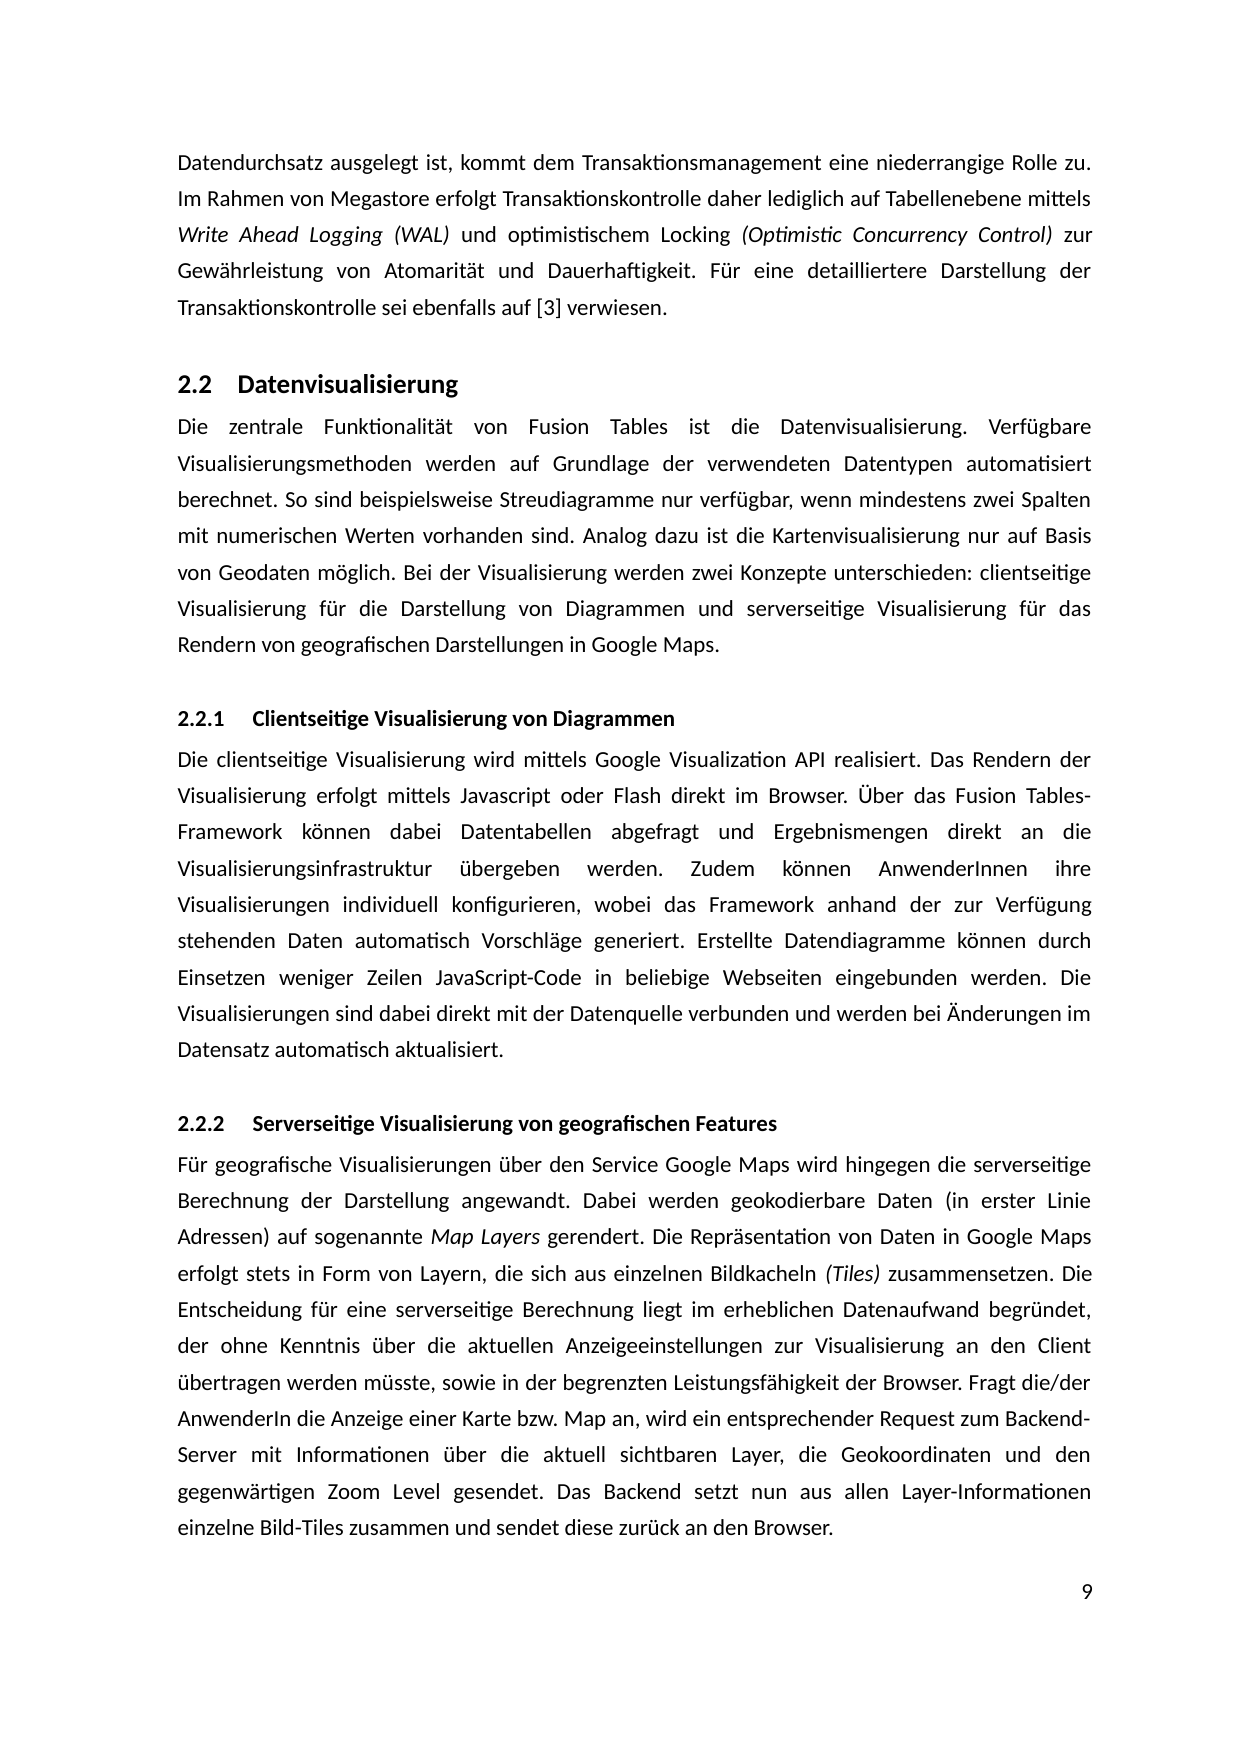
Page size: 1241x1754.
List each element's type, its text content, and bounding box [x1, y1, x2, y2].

text Die clientseitige Visualisierung wird mittels Google Visualization API realisiert. Das Rendern der Visualisierung erfolgt mittels Javascript oder Flash direkt im Browser. Über das Fusion Tables-Framework können dabei Datentabellen abgefragt und Ergebnismengen direkt an die Visualisierungsinfrastruktur übergeben werden. Zudem können AnwenderInnen ihre Visualisierungen individuell konfigurieren, wobei das Framework anhand der zur Verfügung stehenden Daten automatisch Vorschläge generiert. Erstellte Datendiagramme können durch Einsetzen weniger Zeilen JavaScript-Code in beliebige Webseiten eingebunden werden. Die Visualisierungen sind dabei direkt mit der Datenquelle verbunden und werden bei Änderungen im Datensatz automatisch aktualisiert. [177, 745, 1093, 1063]
subtitle Datenvisualisierung [177, 367, 1093, 400]
text Datendurchsatz ausgelegt ist, kommt dem Transaktionsmanagement eine niederrangige Rolle zu. Im Rahmen von Megastore erfolgt Transaktionskontrolle daher lediglich auf Tabellenebene mittels Write Ahead Logging (WAL) und optimistischem Locking (Optimistic Concurrency Control) zur Gewährleistung von Atomarität und Dauerhaftigkeit. Für eine detailliertere Darstellung der Transaktionskontrolle sei ebenfalls auf [3] verwiesen. [177, 148, 1093, 321]
text Für geografische Visualisierungen über den Service Google Maps wird hingegen die serverseitige Berechnung der Darstellung angewandt. Dabei werden geokodierbare Daten (in erster Linie Adressen) auf sogenannte Map Layers gerendert. Die Repräsentation von Daten in Google Maps erfolgt stets in Form von Layern, die sich aus einzelnen Bildkacheln (Tiles) zusammensetzen. Die Entscheidung für eine serverseitige Berechnung liegt im erheblichen Datenaufwand begründet, der ohne Kenntnis über die aktuellen Anzeigeeinstellungen zur Visualisierung an den Client übertragen werden müsste, sowie in der begrenzten Leistungsfähigkeit der Browser. Fragt die/der AnwenderIn die Anzeige einer Karte bzw. Map an, wird ein entsprechender Request zum Backend-Server mit Informationen über die aktuell sichtbaren Layer, die Geokoordinaten und den gegenwärtigen Zoom Level gesendet. Das Backend setzt nun aus allen Layer-Informationen einzelne Bild-Tiles zusammen und sendet diese zurück an den Browser. [177, 1150, 1093, 1541]
text Die zentrale Funktionalität von Fusion Tables ist die Datenvisualisierung. Verfügbare Visualisierungsmethoden werden auf Grundlage der verwendeten Datentypen automatisiert berechnet. So sind beispielsweise Streudiagramme nur verfügbar, wenn mindestens zwei Spalten mit numerischen Werten vorhanden sind. Analog dazu ist die Kartenvisualisierung nur auf Basis von Geodaten möglich. Bei der Visualisierung werden zwei Konzepte unterschieden: clientseitige Visualisierung für die Darstellung von Diagrammen und serverseitige Visualisierung für das Rendern von geografischen Darstellungen in Google Maps. [177, 412, 1093, 658]
subtitle Serverseitige Visualisierung von geografischen Features [177, 1109, 1093, 1137]
subtitle Clientseitige Visualisierung von Diagrammen [177, 704, 1093, 732]
